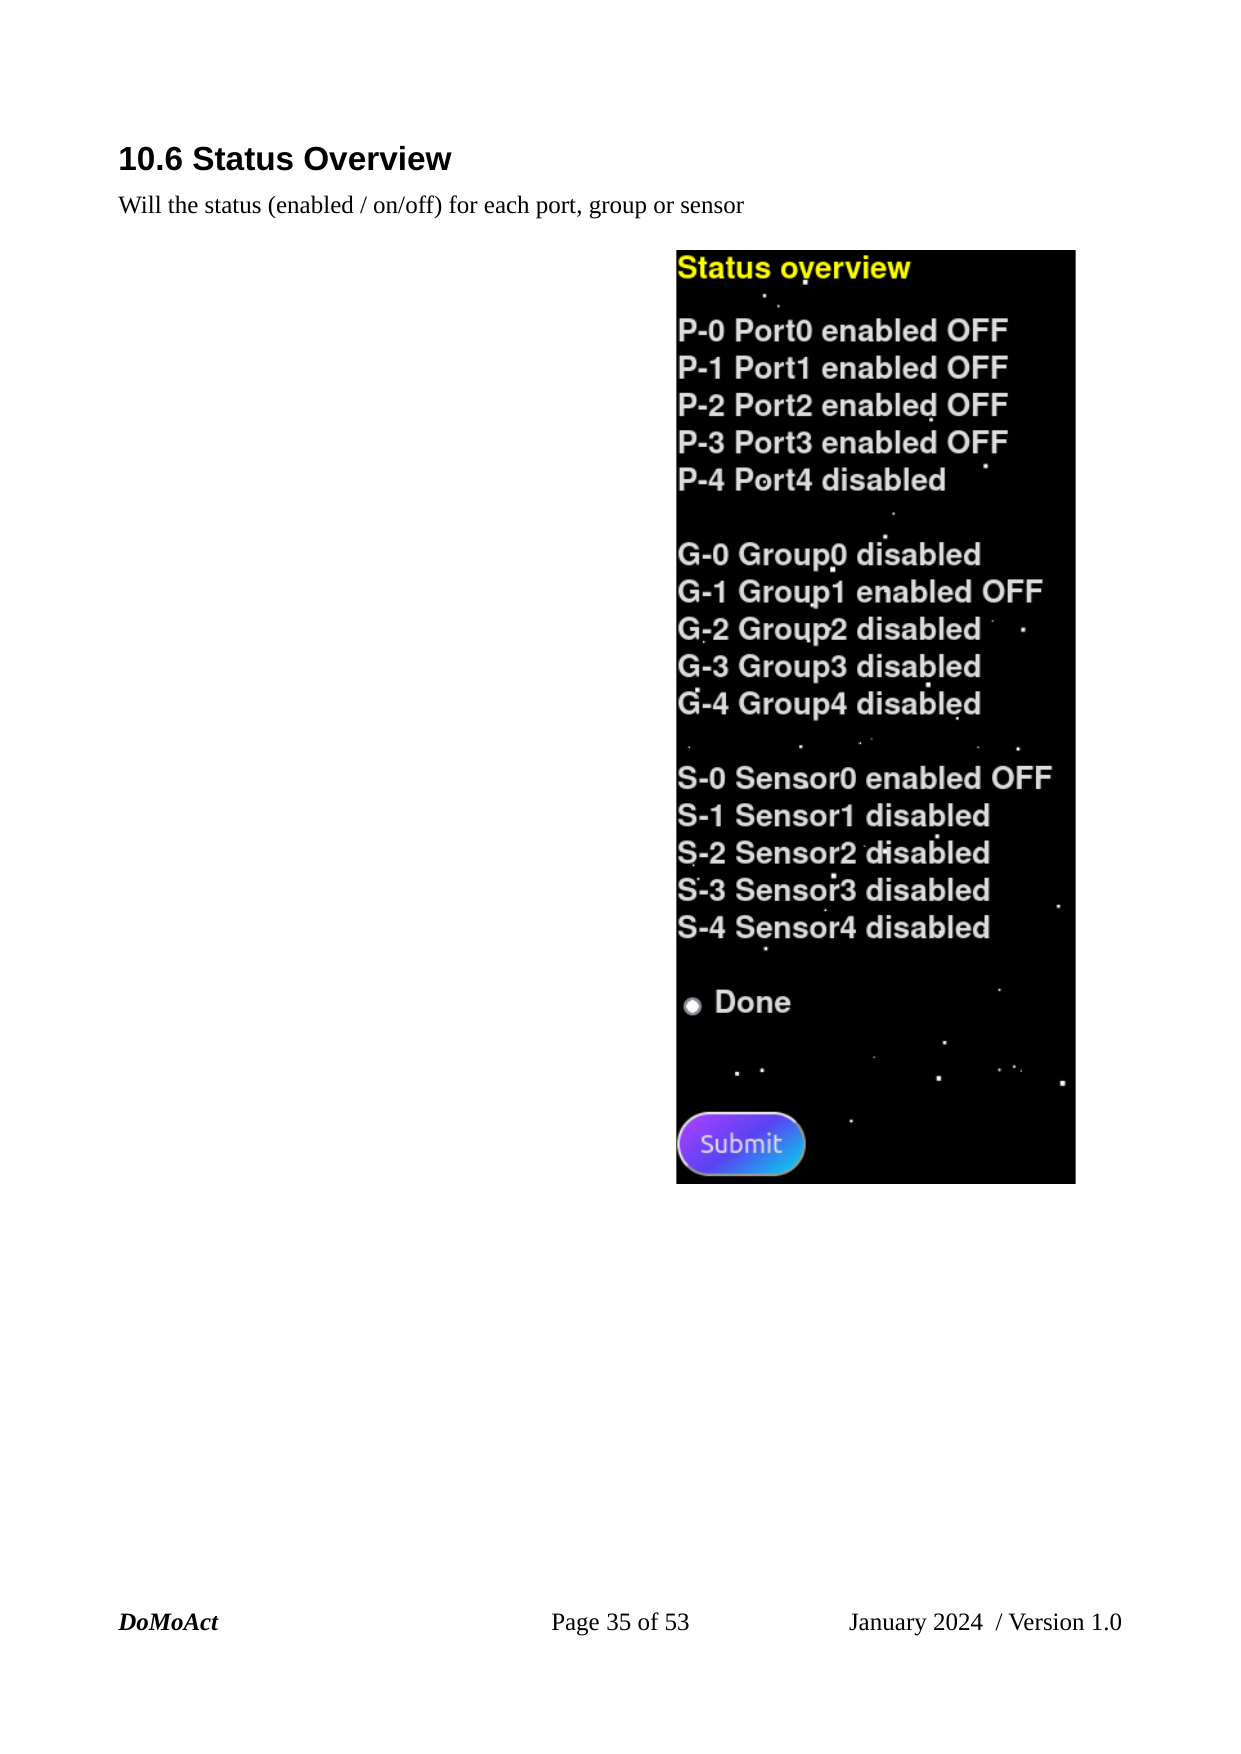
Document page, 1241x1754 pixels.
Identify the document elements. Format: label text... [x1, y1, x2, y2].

subtitle 10.6 Status Overview [118, 139, 1122, 177]
picture [676, 250, 1076, 1184]
text Will the status (enabled / on/off) for each port, group or sensor [118, 190, 1122, 219]
